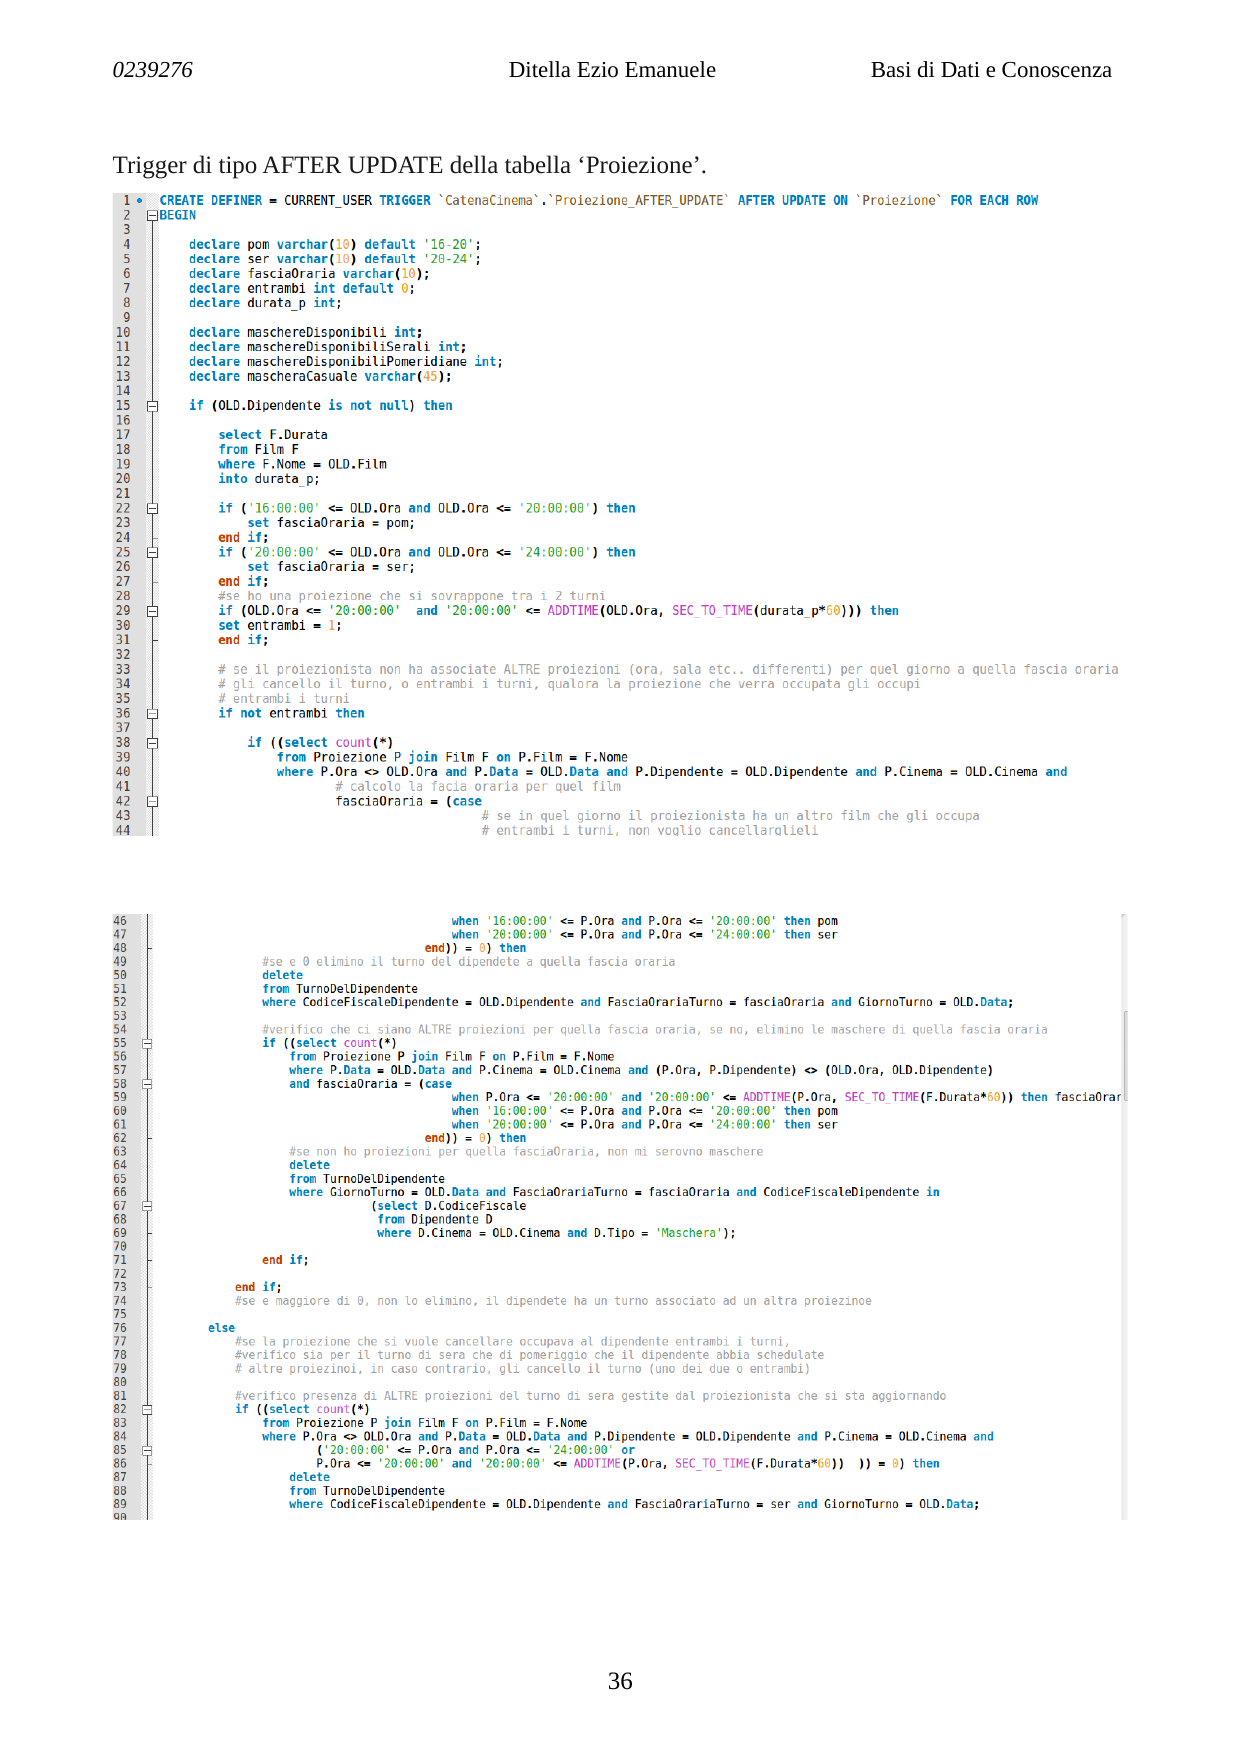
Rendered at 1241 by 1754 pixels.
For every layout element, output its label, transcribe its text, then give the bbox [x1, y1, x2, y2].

picture [112, 193, 1128, 836]
subtitle Trigger di tipo AFTER UPDATE della tabella ‘Proiezione’. [112, 150, 1128, 179]
picture [112, 914, 1128, 1520]
